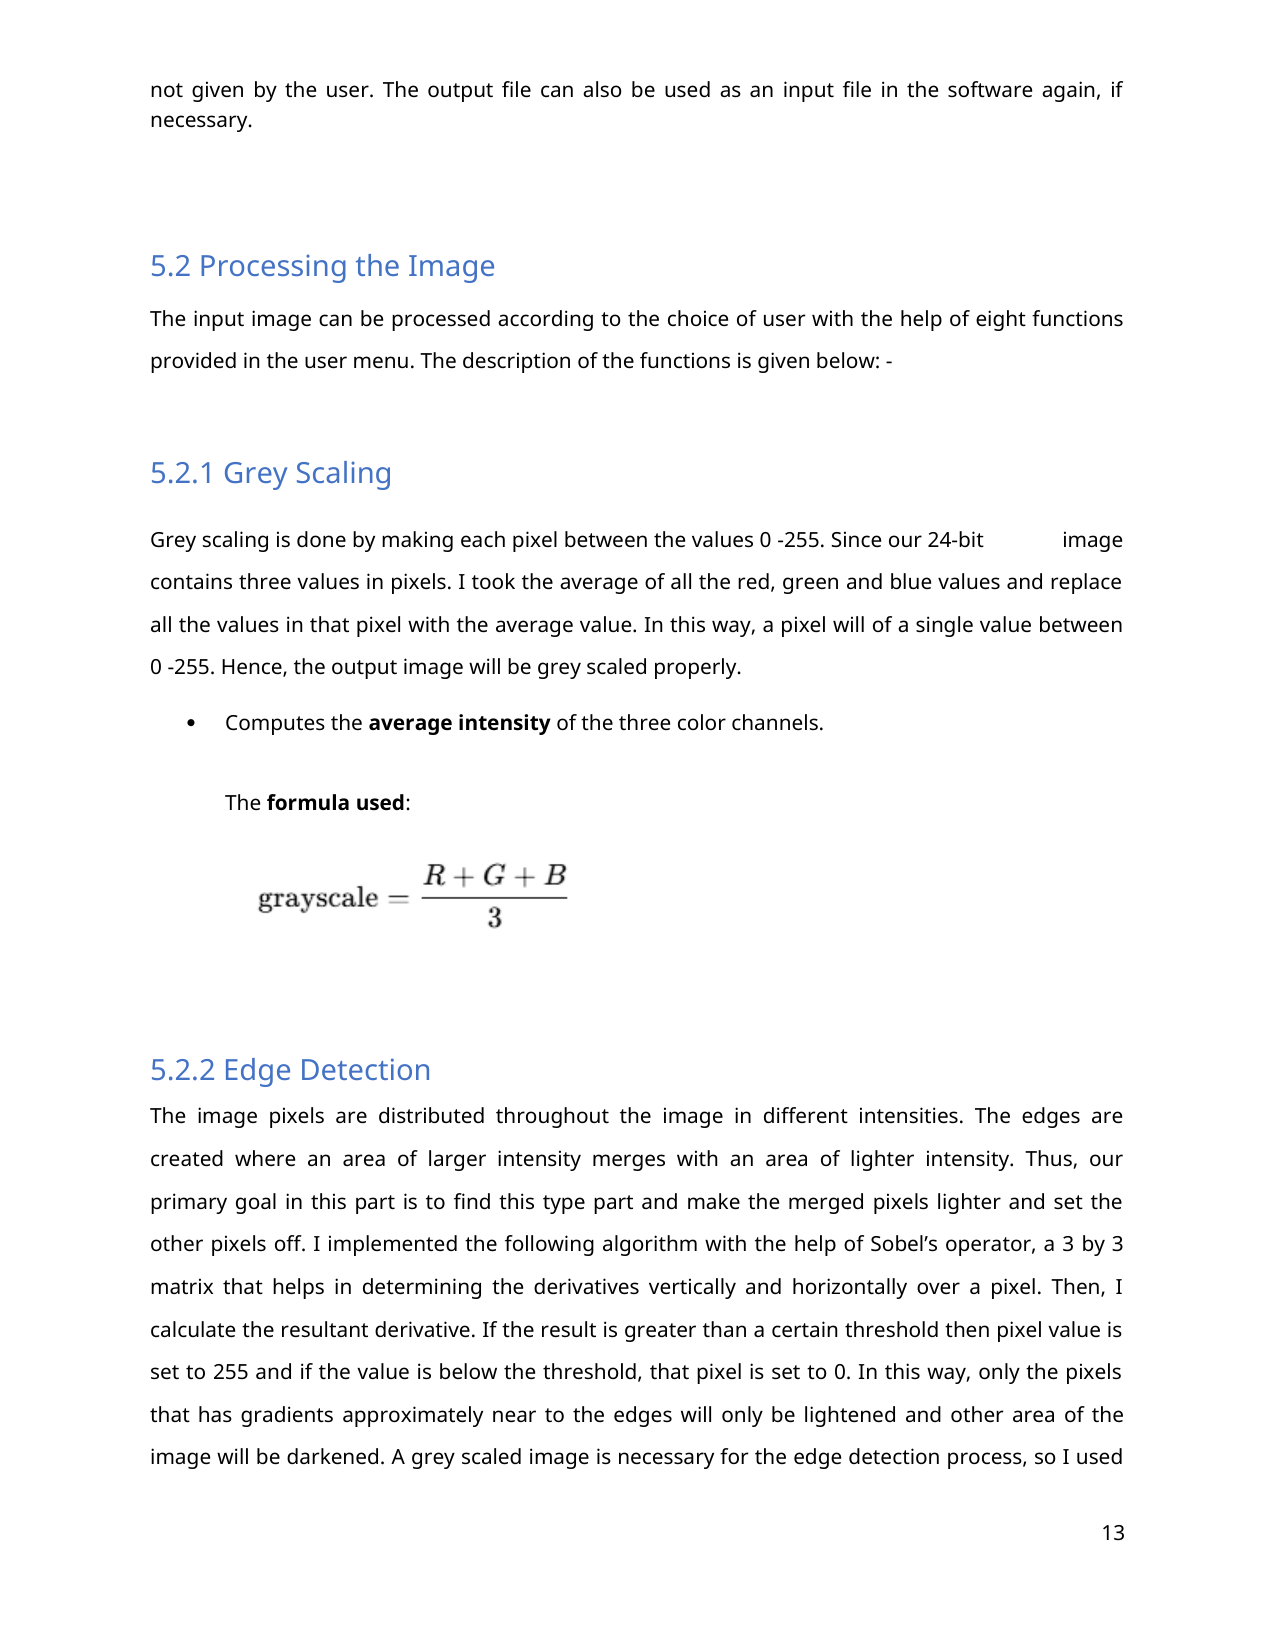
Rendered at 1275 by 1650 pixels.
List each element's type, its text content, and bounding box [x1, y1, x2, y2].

text The image pixels are distributed throughout the image in different intensities. The edges are created where an area of larger intensity merges with an area of lighter intensity. Thus, our primary goal in this part is to find this type part and make the merged pixels lighter and set the other pixels off. I implemented the following algorithm with the help of Sobel’s operator, a 3 by 3 matrix that helps in determining the derivatives vertically and horizontally over a pixel. Then, I calculate the resultant derivative. If the result is greater than a certain threshold then pixel value is set to 255 and if the value is below the threshold, that pixel is set to 0. In this way, only the pixels that has gradients approximately near to the edges will only be lightened and other area of the image will be darkened. A grey scaled image is necessary for the edge detection process, so I used [150, 1102, 1125, 1471]
list The formula used: [225, 788, 1125, 816]
text The input image can be processed according to the choice of user with the help of eight functions provided in the user menu. The description of the functions is given below: - [150, 304, 1125, 375]
text 5.2 Processing the Image [150, 245, 1125, 285]
text 5.2.1 Grey Scaling [150, 453, 1125, 492]
text 5.2.2 Edge Detection [150, 1049, 1125, 1089]
text Grey scaling is done by making each pixel between the values 0 -255. Since our 24-bit image contains three values in pixels. I took the average of all the red, green and blue values and replace all the values in that pixel with the average value. In this way, a pixel will of a single value between 0 -255. Hence, the output image will be grey scaled properly. [150, 525, 1125, 681]
list Computes the average intensity of the three color channels. [187, 708, 1125, 736]
text not given by the user. The output file can also be used as an input file in the software again, if necessary. [150, 75, 1125, 133]
